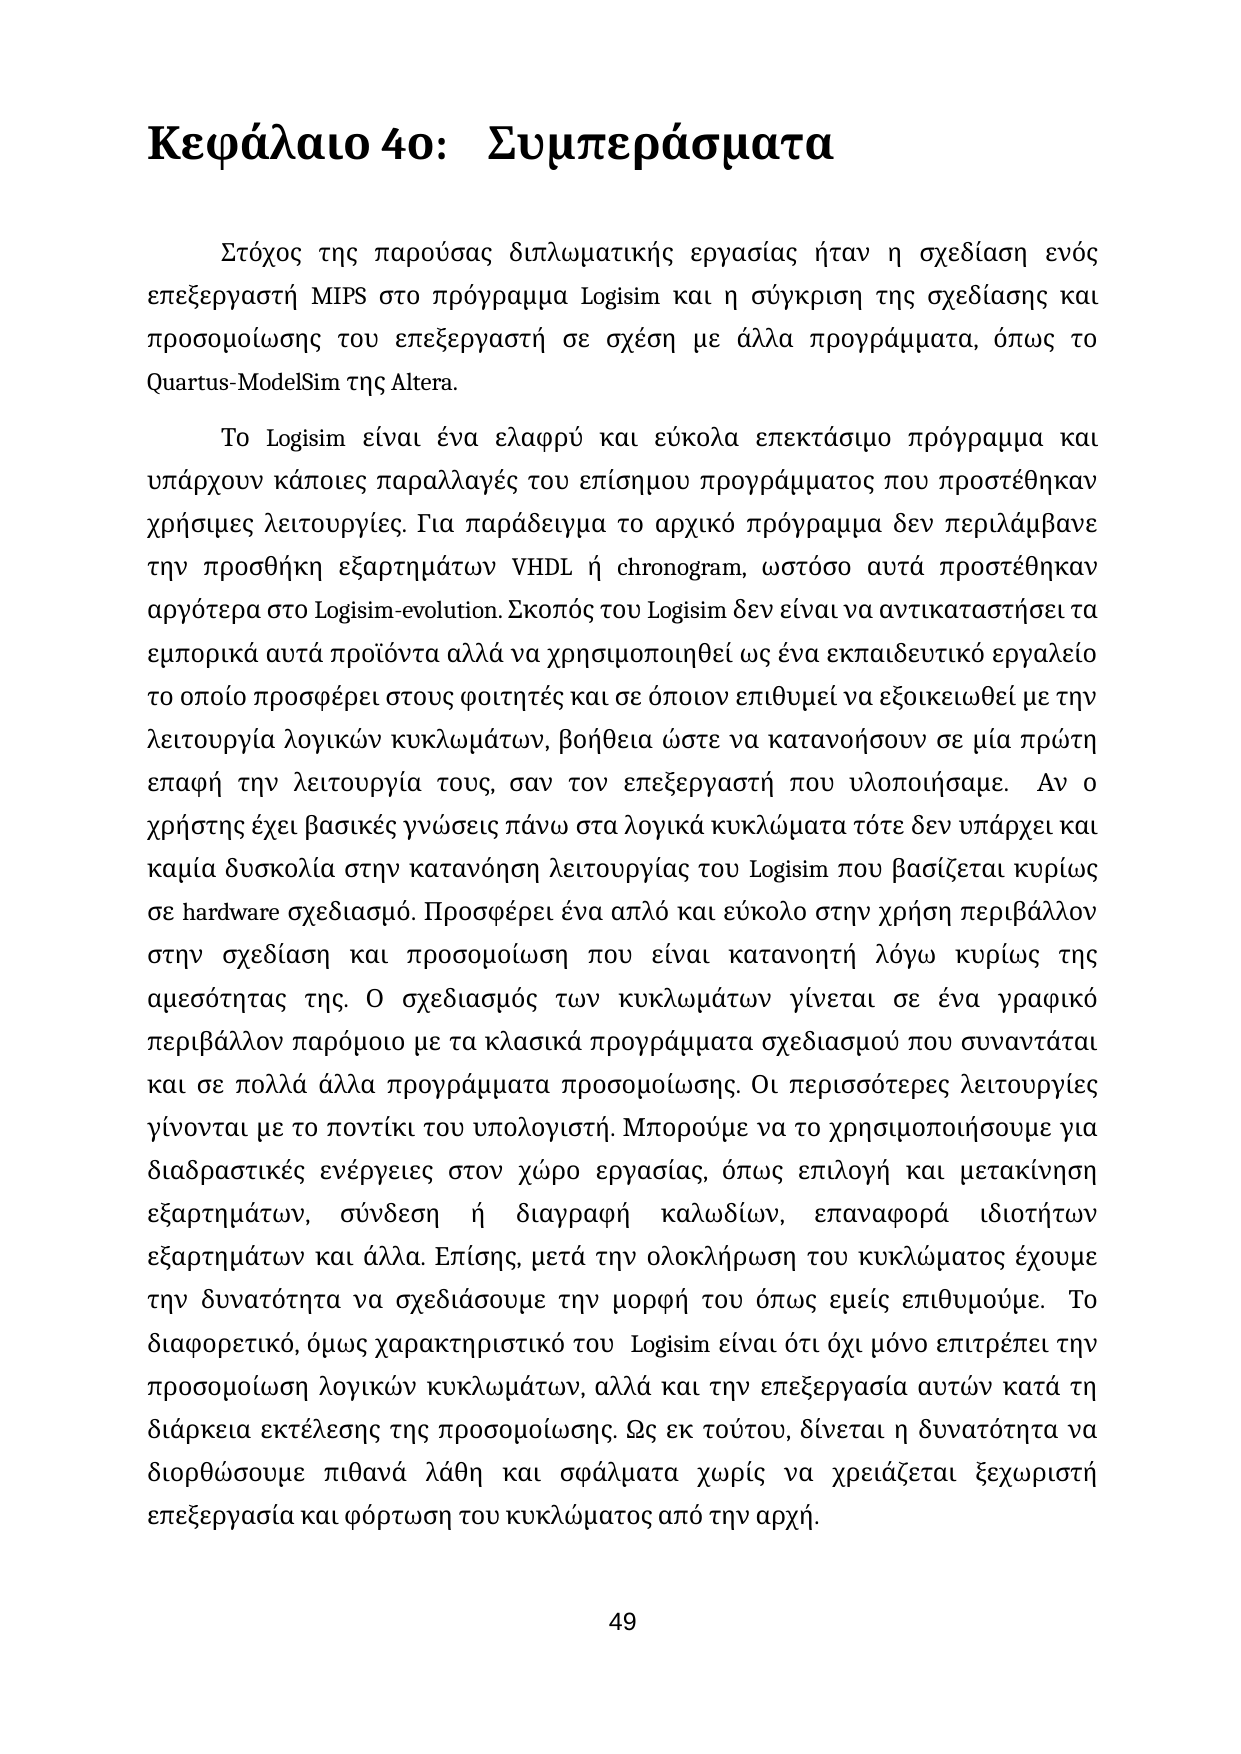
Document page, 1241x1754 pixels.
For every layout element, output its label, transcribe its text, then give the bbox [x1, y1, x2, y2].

text Το Logisim είναι ένα ελαφρύ και εύκολα επεκτάσιμο πρόγραμμα και υπάρχουν κάποιες παραλλαγές του επίσημου προγράμματος που προστέθηκαν χρήσιμες λειτουργίες. Για παράδειγμα το αρχικό πρόγραμμα δεν περιλάμβανε την προσθήκη εξαρτημάτων VHDL ή chronogram, ωστόσο αυτά προστέθηκαν αργότερα στο Logisim-evolution. Σκοπός του Logisim δεν είναι να αντικαταστήσει τα εμπορικά αυτά προϊόντα αλλά να χρησιμοποιηθεί ως ένα εκπαιδευτικό εργαλείο το οποίο προσφέρει στους φοιτητές και σε όποιον επιθυμεί να εξοικειωθεί με την λειτουργία λογικών κυκλωμάτων, βοήθεια ώστε να κατανοήσουν σε μία πρώτη επαφή την λειτουργία τους, σαν τον επεξεργαστή που υλοποιήσαμε. Αν ο χρήστης έχει βασικές γνώσεις πάνω στα λογικά κυκλώματα τότε δεν υπάρχει και καμία δυσκολία στην κατανόηση λειτουργίας του Logisim που βασίζεται κυρίως σε hardware σχεδιασμό. Προσφέρει ένα απλό και εύκολο στην χρήση περιβάλλον στην σχεδίαση και προσομοίωση που είναι κατανοητή λόγω κυρίως της αμεσότητας της. Ο σχεδιασμός των κυκλωμάτων γίνεται σε ένα γραφικό περιβάλλον παρόμοιο με τα κλασικά προγράμματα σχεδιασμού που συναντάται και σε πολλά άλλα προγράμματα προσομοίωσης. Οι περισσότερες λειτουργίες γίνονται με το ποντίκι του υπολογιστή. Μπορούμε να το χρησιμοποιήσουμε για διαδραστικές ενέργειες στον χώρο εργασίας, όπως επιλογή και μετακίνηση εξαρτημάτων, σύνδεση ή διαγραφή καλωδίων, επαναφορά ιδιοτήτων εξαρτημάτων και άλλα. Επίσης, μετά την ολοκλήρωση του κυκλώματος έχουμε την δυνατότητα να σχεδιάσουμε την μορφή του όπως εμείς επιθυμούμε. Το διαφορετικό, όμως χαρακτηριστικό του Logisim είναι ότι όχι μόνο επιτρέπει την προσομοίωση λογικών κυκλωμάτων, αλλά και την επεξεργασία αυτών κατά τη διάρκεια εκτέλεσης της προσομοίωσης. Ως εκ τούτου, δίνεται η δυνατότητα να διορθώσουμε πιθανά λάθη και σφάλματα χωρίς να χρειάζεται ξεχωριστή επεξεργασία και φόρτωση του κυκλώματος από την αρχή. [147, 424, 1098, 1531]
subtitle Συμπεράσματα [147, 118, 1098, 171]
text Στόχος της παρούσας διπλωματικής εργασίας ήταν η σχεδίαση ενός επεξεργαστή MIPS στο πρόγραμμα Logisim και η σύγκριση της σχεδίασης και προσομοίωσης του επεξεργαστή σε σχέση με άλλα προγράμματα, όπως το Quartus-ModelSim της Altera. [147, 239, 1098, 397]
